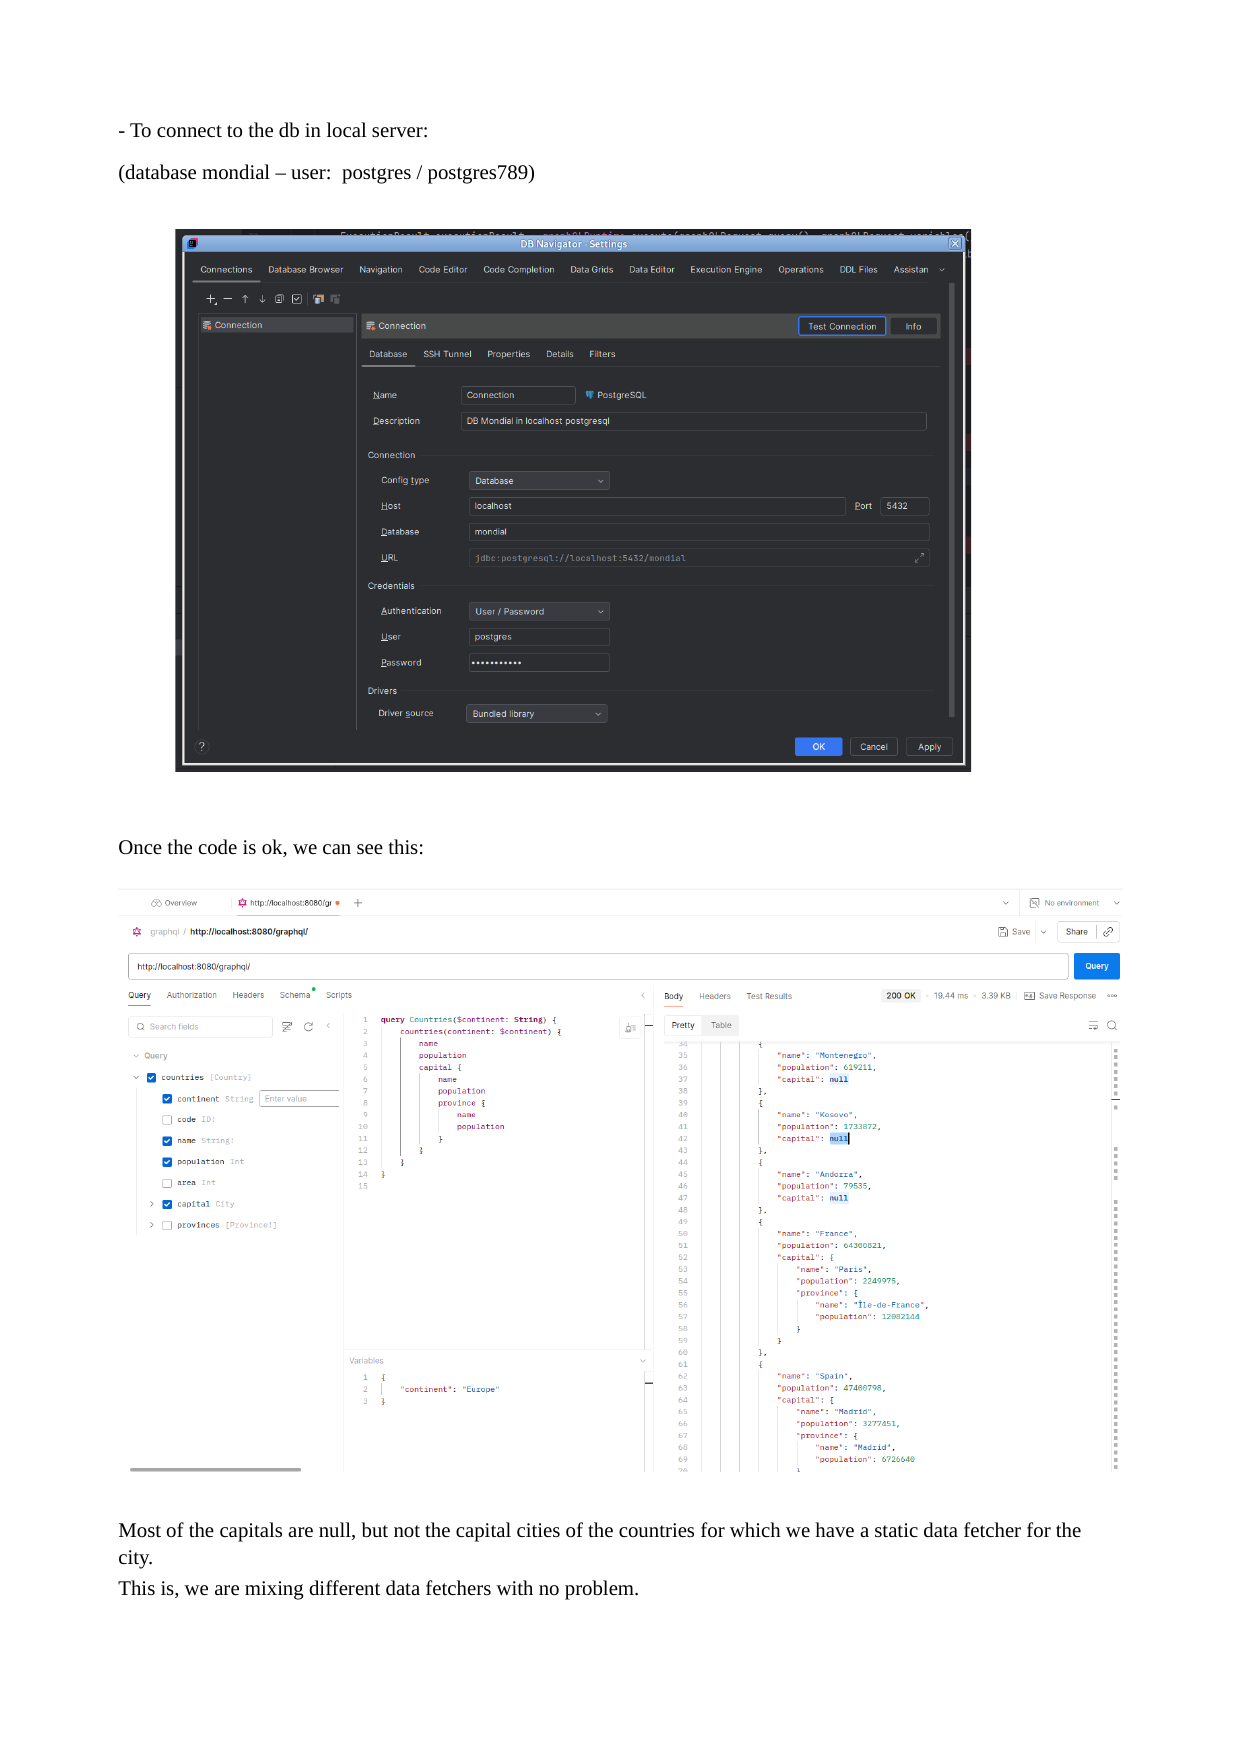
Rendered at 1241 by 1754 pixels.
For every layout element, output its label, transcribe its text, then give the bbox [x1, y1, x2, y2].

picture [118, 888, 1123, 1472]
text (database mondial – user: postgres / postgres789) [118, 160, 1122, 184]
text This is, we are mixing different data fetchers with no problem. [118, 1575, 1122, 1599]
text - To connect to the db in local server: [118, 118, 1122, 142]
text Once the code is ok, we can see this: [118, 835, 1122, 859]
text Most of the capitals are null, but not the capital cities of the countries for which we have a static data fetcher for the city. [118, 1517, 1122, 1569]
picture [175, 229, 972, 772]
